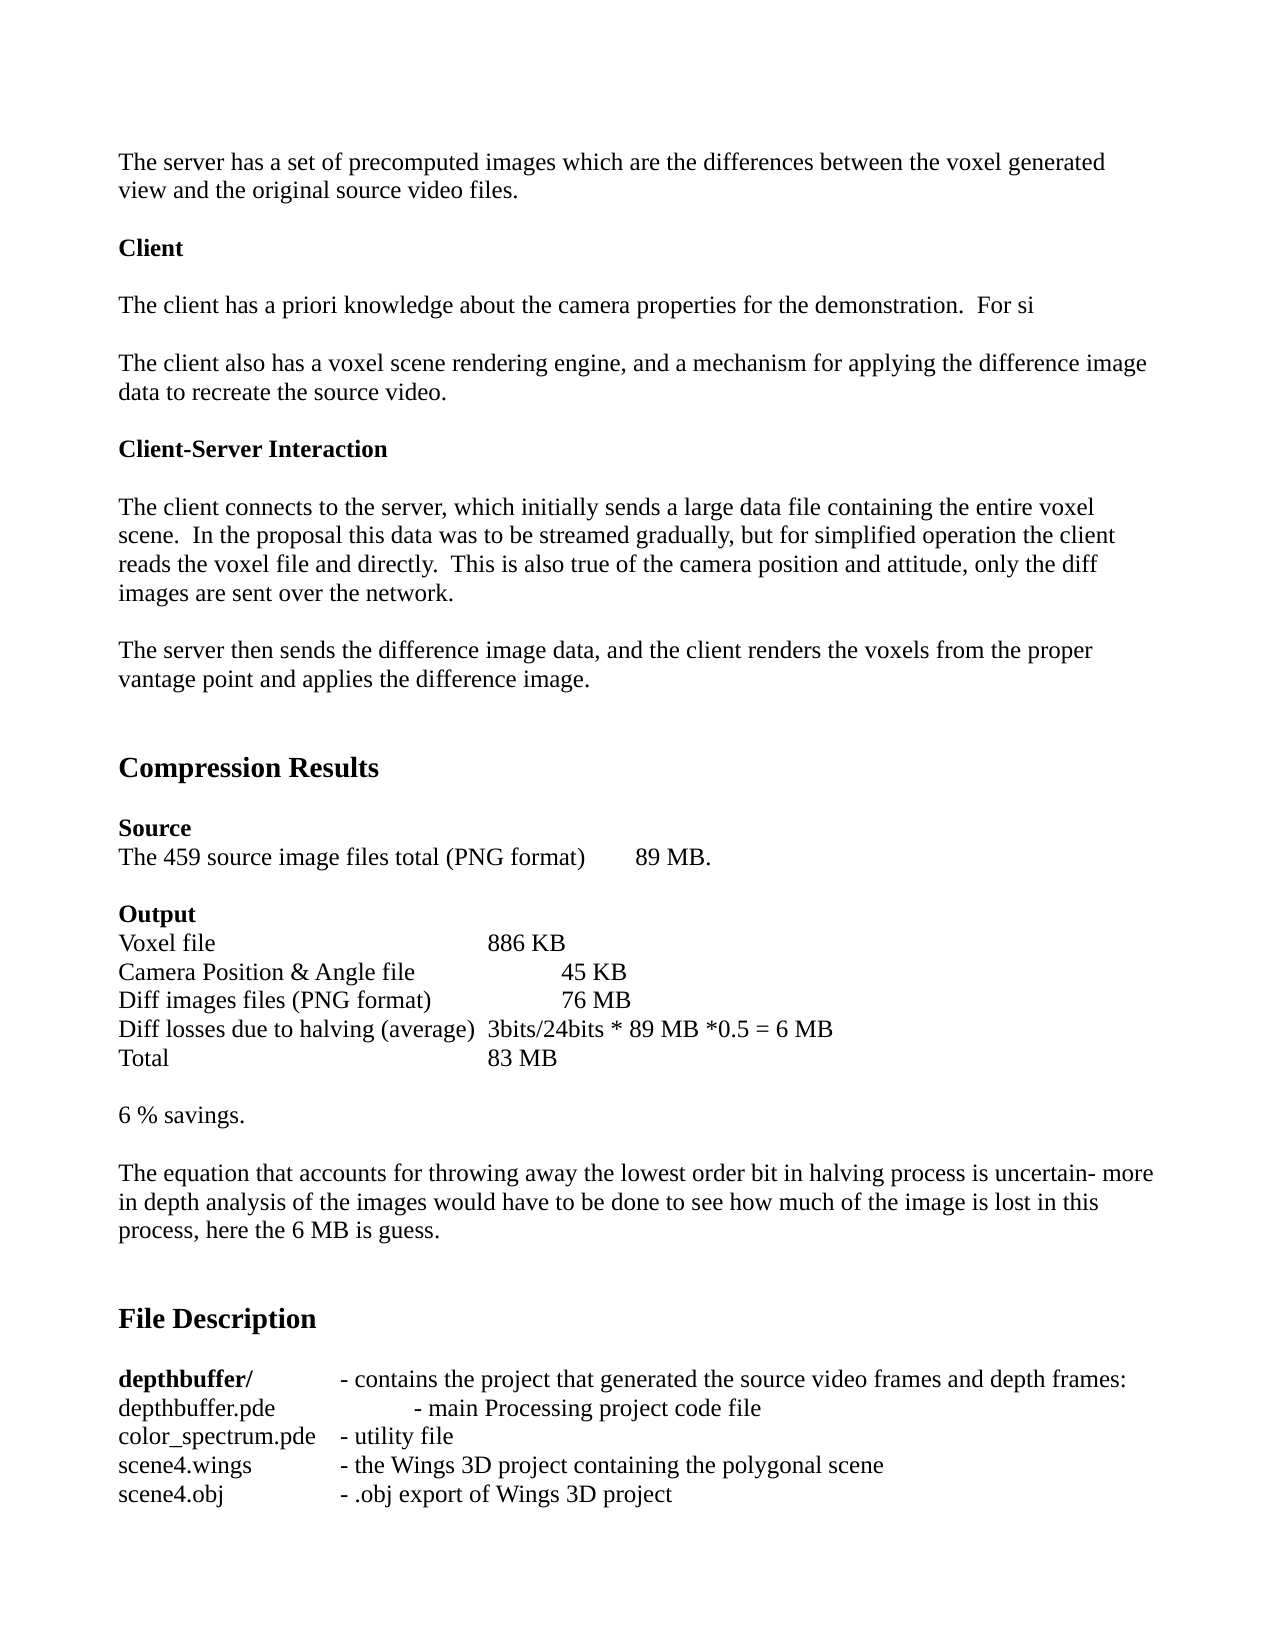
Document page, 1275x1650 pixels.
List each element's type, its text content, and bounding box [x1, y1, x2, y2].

text Total 83 MB [118, 1043, 1157, 1072]
text Client [118, 233, 1157, 262]
text The client connects to the server, which initially sends a large data file containing the entire voxel scene. In the proposal this data was to be streamed gradually, but for simplified operation the client reads the voxel file and directly. This is also true of the camera position and attitude, only the diff images are sent over the network. [118, 492, 1157, 607]
text color_spectrum.pde - utility file [118, 1421, 1157, 1450]
text Camera Position & Angle file 45 KB [118, 957, 1157, 985]
text The equation that accounts for throwing away the lowest order bit in halving process is uncertain- more in depth analysis of the images would have to be done to see how much of the image is lost in this process, here the 6 MB is guess. [118, 1158, 1157, 1244]
text The client has a priori knowledge about the camera properties for the demonstration. For si [118, 291, 1157, 319]
text The server has a set of precomputed images which are the differences between the voxel generated view and the original source video files. [118, 147, 1157, 204]
text The server then sends the difference image data, and the client renders the voxels from the proper vantage point and applies the difference image. [118, 636, 1157, 693]
text scene4.obj - .obj export of Wings 3D project [118, 1479, 1157, 1508]
text Compression Results [118, 751, 1157, 784]
text scene4.wings - the Wings 3D project containing the polygonal scene [118, 1450, 1157, 1479]
text Diff losses due to halving (average) 3bits/24bits * 89 MB *0.5 = 6 MB [118, 1014, 1157, 1043]
text 6 % savings. [118, 1100, 1157, 1129]
text Voxel file 886 KB [118, 928, 1157, 957]
text File Description [118, 1302, 1157, 1335]
text depthbuffer/ - contains the project that generated the source video frames and depth frames: [118, 1364, 1157, 1393]
text Diff images files (PNG format) 76 MB [118, 985, 1157, 1014]
text Source [118, 813, 1157, 842]
text Client-Server Interaction [118, 434, 1157, 463]
text The client also has a voxel scene rendering engine, and a mechanism for applying the difference image data to recreate the source video. [118, 348, 1157, 406]
text The 459 source image files total (PNG format) 89 MB. [118, 842, 1157, 870]
text depthbuffer.pde - main Processing project code file [118, 1393, 1157, 1421]
text Output [118, 899, 1157, 928]
